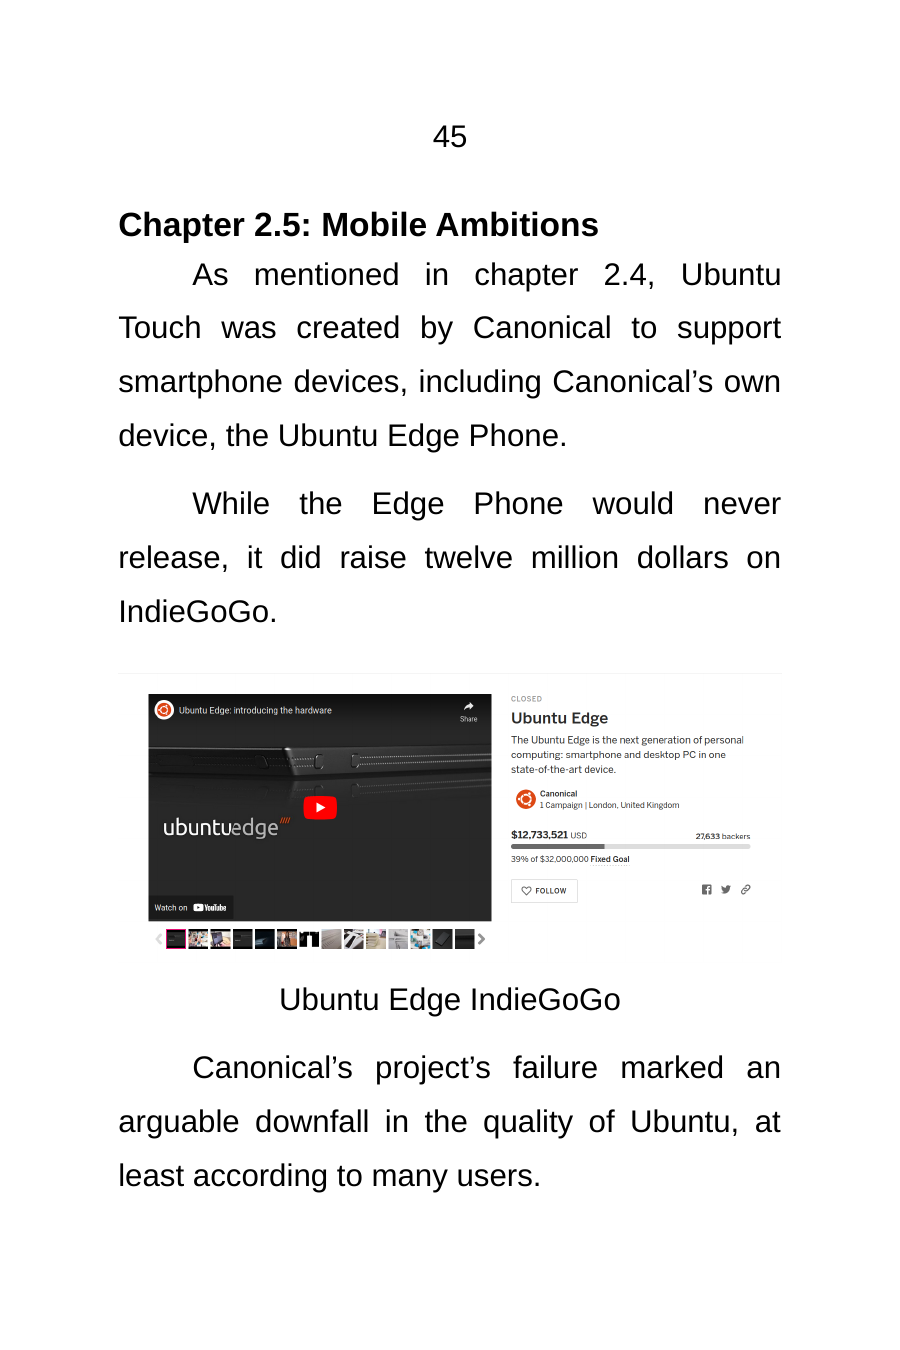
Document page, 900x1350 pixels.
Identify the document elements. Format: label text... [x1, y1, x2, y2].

text [118, 662, 782, 673]
picture [118, 673, 782, 963]
text As mentioned in chapter 2.4, Ubuntu Touch was created by Canonical to support smartphone devices, including Canonical’s own device, the Ubuntu Edge Phone. [118, 256, 782, 453]
text Ubuntu Edge IndieGoGo [118, 963, 782, 1017]
text Canonical’s project’s failure marked an arguable downfall in the quality of Ubuntu, at least according to many users. [118, 1049, 782, 1193]
text While the Edge Phone would never release, it did raise twelve million dollars on IndieGoGo. [118, 486, 782, 629]
subtitle Chapter 2.5: Mobile Ambitions [118, 204, 782, 243]
